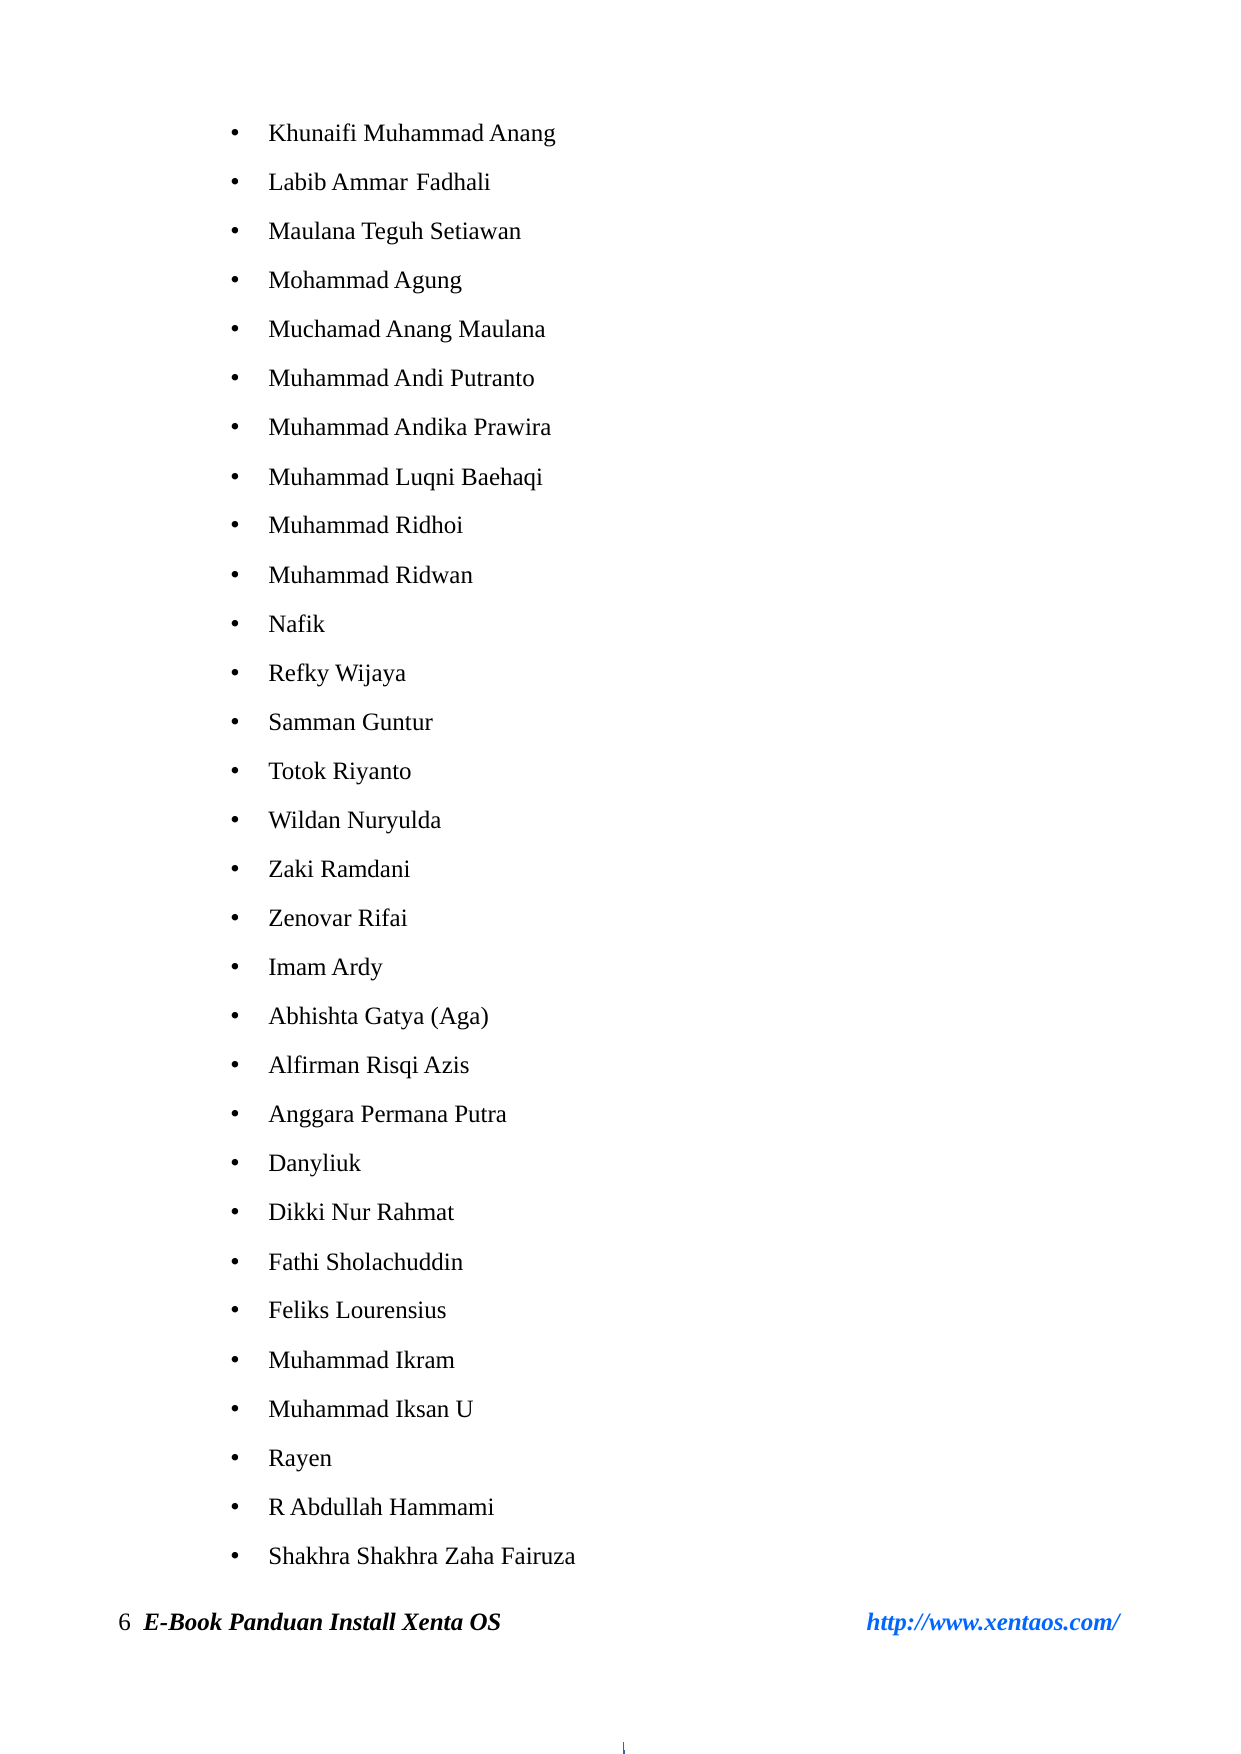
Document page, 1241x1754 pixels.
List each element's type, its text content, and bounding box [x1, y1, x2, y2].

list Fathi Sholachuddin [231, 1247, 1122, 1275]
list Rayen [231, 1443, 1122, 1472]
list Muhammad Luqni Baehaqi [231, 462, 1122, 490]
list Nafik [231, 609, 1122, 637]
list Maulana Teguh Setiawan [231, 216, 1122, 245]
list Labib Ammar Fadhali [231, 167, 1122, 196]
list Muhammad Ridwan [231, 560, 1122, 588]
list Muhammad Iksan U [231, 1394, 1122, 1422]
list Samman Guntur [231, 707, 1122, 736]
list Khunaifi Muhammad Anang [231, 118, 1122, 147]
list Muhammad Ridhoi [231, 511, 1122, 539]
list Shakhra Shakhra Zaha Fairuza [231, 1541, 1122, 1570]
list Alfirman Risqi Azis [231, 1050, 1122, 1079]
list Muhammad Andi Putranto [231, 363, 1122, 392]
list Zaki Ramdani [231, 854, 1122, 883]
list Refky Wijaya [231, 658, 1122, 687]
list Danyliuk [231, 1148, 1122, 1177]
list Anggara Permana Putra [231, 1099, 1122, 1128]
list Mohammad Agung [231, 265, 1122, 294]
list Zenovar Rifai [231, 903, 1122, 932]
list Dikki Nur Rahmat [231, 1197, 1122, 1226]
list Wildan Nuryulda [231, 805, 1122, 834]
list Feliks Lourensius [231, 1296, 1122, 1324]
list Imam Ardy [231, 952, 1122, 981]
list Totok Riyanto [231, 756, 1122, 785]
list Muchamad Anang Maulana [231, 314, 1122, 343]
list R Abdullah Hammami [231, 1492, 1122, 1521]
list Muhammad Ikram [231, 1345, 1122, 1373]
list Abhishta Gatya (Aga) [231, 1001, 1122, 1030]
list Muhammad Andika Prawira [231, 412, 1122, 441]
